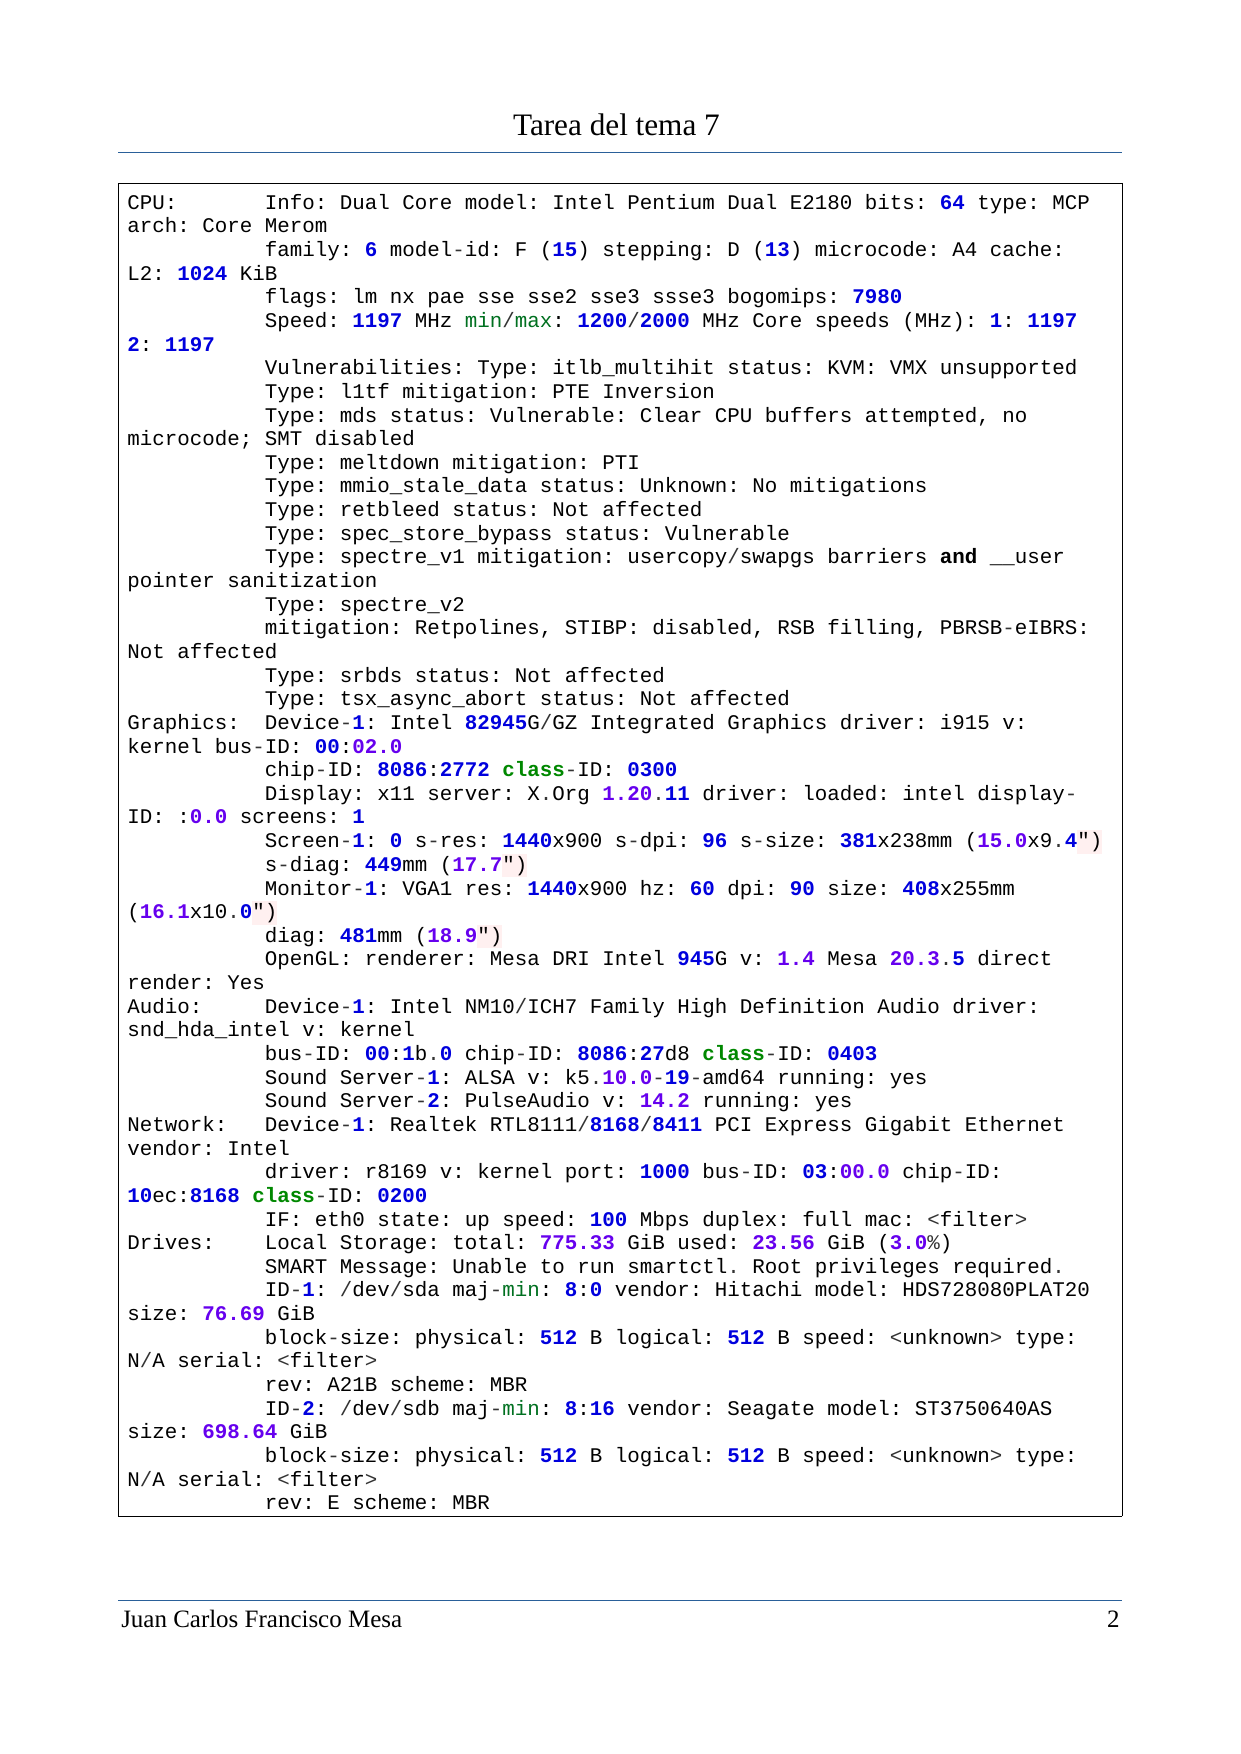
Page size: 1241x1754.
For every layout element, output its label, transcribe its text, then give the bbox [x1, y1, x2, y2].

text IF: eth0 state: up speed: 100 Mbps duplex: full mac: <filter> [119, 1199, 1122, 1223]
text block-size: physical: 512 B logical: 512 B speed: <unknown> type: N/A serial: <filter> [119, 1318, 1122, 1365]
text Network: Device-1: Realtek RTL8111/8168/8411 PCI Express Gigabit Ethernet vendor: Intel [119, 1105, 1122, 1152]
text block-size: physical: 512 B logical: 512 B speed: <unknown> type: N/A serial: <filter> [119, 1436, 1122, 1483]
text CPU: Info: Dual Core model: Intel Pentium Dual E2180 bits: 64 type: MCP arch: Core Merom [119, 184, 1122, 230]
text Display: x11 server: X.Org 1.20.11 driver: loaded: intel display-ID: :0.0 screens: 1 [119, 774, 1122, 821]
text Type: srbds status: Not affected [119, 656, 1122, 679]
text Type: spec_store_bypass status: Vulnerable [119, 514, 1122, 537]
text Type: spectre_v1 mitigation: usercopy/swapgs barriers and __user pointer sanitization [119, 537, 1122, 585]
text ID-1: /dev/sda maj-min: 8:0 vendor: Hitachi model: HDS728080PLAT20 size: 76.69 GiB [119, 1271, 1122, 1318]
text Vulnerabilities: Type: itlb_multihit status: KVM: VMX unsupported [119, 348, 1122, 372]
text Monitor-1: VGA1 res: 1440x900 hz: 60 dpi: 90 size: 408x255mm (16.1x10.0") [119, 868, 1122, 916]
text Type: mds status: Vulnerable: Clear CPU buffers attempted, no microcode; SMT disabled [119, 396, 1122, 443]
text s-diag: 449mm (17.7") [119, 845, 1122, 868]
text Type: meltdown mitigation: PTI [119, 443, 1122, 467]
text Type: retbleed status: Not affected [119, 490, 1122, 514]
text mitigation: Retpolines, STIBP: disabled, RSB filling, PBRSB-eIBRS: Not affected [119, 608, 1122, 656]
text ID-2: /dev/sdb maj-min: 8:16 vendor: Seagate model: ST3750640AS size: 698.64 GiB [119, 1389, 1122, 1436]
text driver: r8169 v: kernel port: 1000 bus-ID: 03:00.0 chip-ID: 10ec:8168 class-ID: 0200 [119, 1152, 1122, 1199]
text Sound Server-1: ALSA v: k5.10.0-19-amd64 running: yes [119, 1058, 1122, 1081]
text Speed: 1197 MHz min/max: 1200/2000 MHz Core speeds (MHz): 1: 1197 2: 1197 [119, 301, 1122, 348]
text Graphics: Device-1: Intel 82945G/GZ Integrated Graphics driver: i915 v: kernel bus-ID: 00:02.0 [119, 703, 1122, 750]
text Audio: Device-1: Intel NM10/ICH7 Family High Definition Audio driver: snd_hda_intel v: kernel [119, 987, 1122, 1034]
text chip-ID: 8086:2772 class-ID: 0300 [119, 750, 1122, 774]
text Type: mmio_stale_data status: Unknown: No mitigations [119, 467, 1122, 490]
text SMART Message: Unable to run smartctl. Root privileges required. [119, 1247, 1122, 1271]
text Type: spectre_v2 [119, 585, 1122, 608]
text flags: lm nx pae sse sse2 sse3 ssse3 bogomips: 7980 [119, 277, 1122, 301]
text bus-ID: 00:1b.0 chip-ID: 8086:27d8 class-ID: 0403 [119, 1034, 1122, 1058]
text OpenGL: renderer: Mesa DRI Intel 945G v: 1.4 Mesa 20.3.5 direct render: Yes [119, 939, 1122, 987]
text rev: A21B scheme: MBR [119, 1365, 1122, 1389]
text Drives: Local Storage: total: 775.33 GiB used: 23.56 GiB (3.0%) [119, 1223, 1122, 1247]
text Type: tsx_async_abort status: Not affected [119, 679, 1122, 703]
text Sound Server-2: PulseAudio v: 14.2 running: yes [119, 1081, 1122, 1105]
text family: 6 model-id: F (15) stepping: D (13) microcode: A4 cache: L2: 1024 KiB [119, 230, 1122, 277]
text Type: l1tf mitigation: PTE Inversion [119, 372, 1122, 396]
text Screen-1: 0 s-res: 1440x900 s-dpi: 96 s-size: 381x238mm (15.0x9.4") [119, 821, 1122, 845]
text diag: 481mm (18.9") [119, 916, 1122, 939]
text rev: E scheme: MBR [119, 1483, 1122, 1516]
